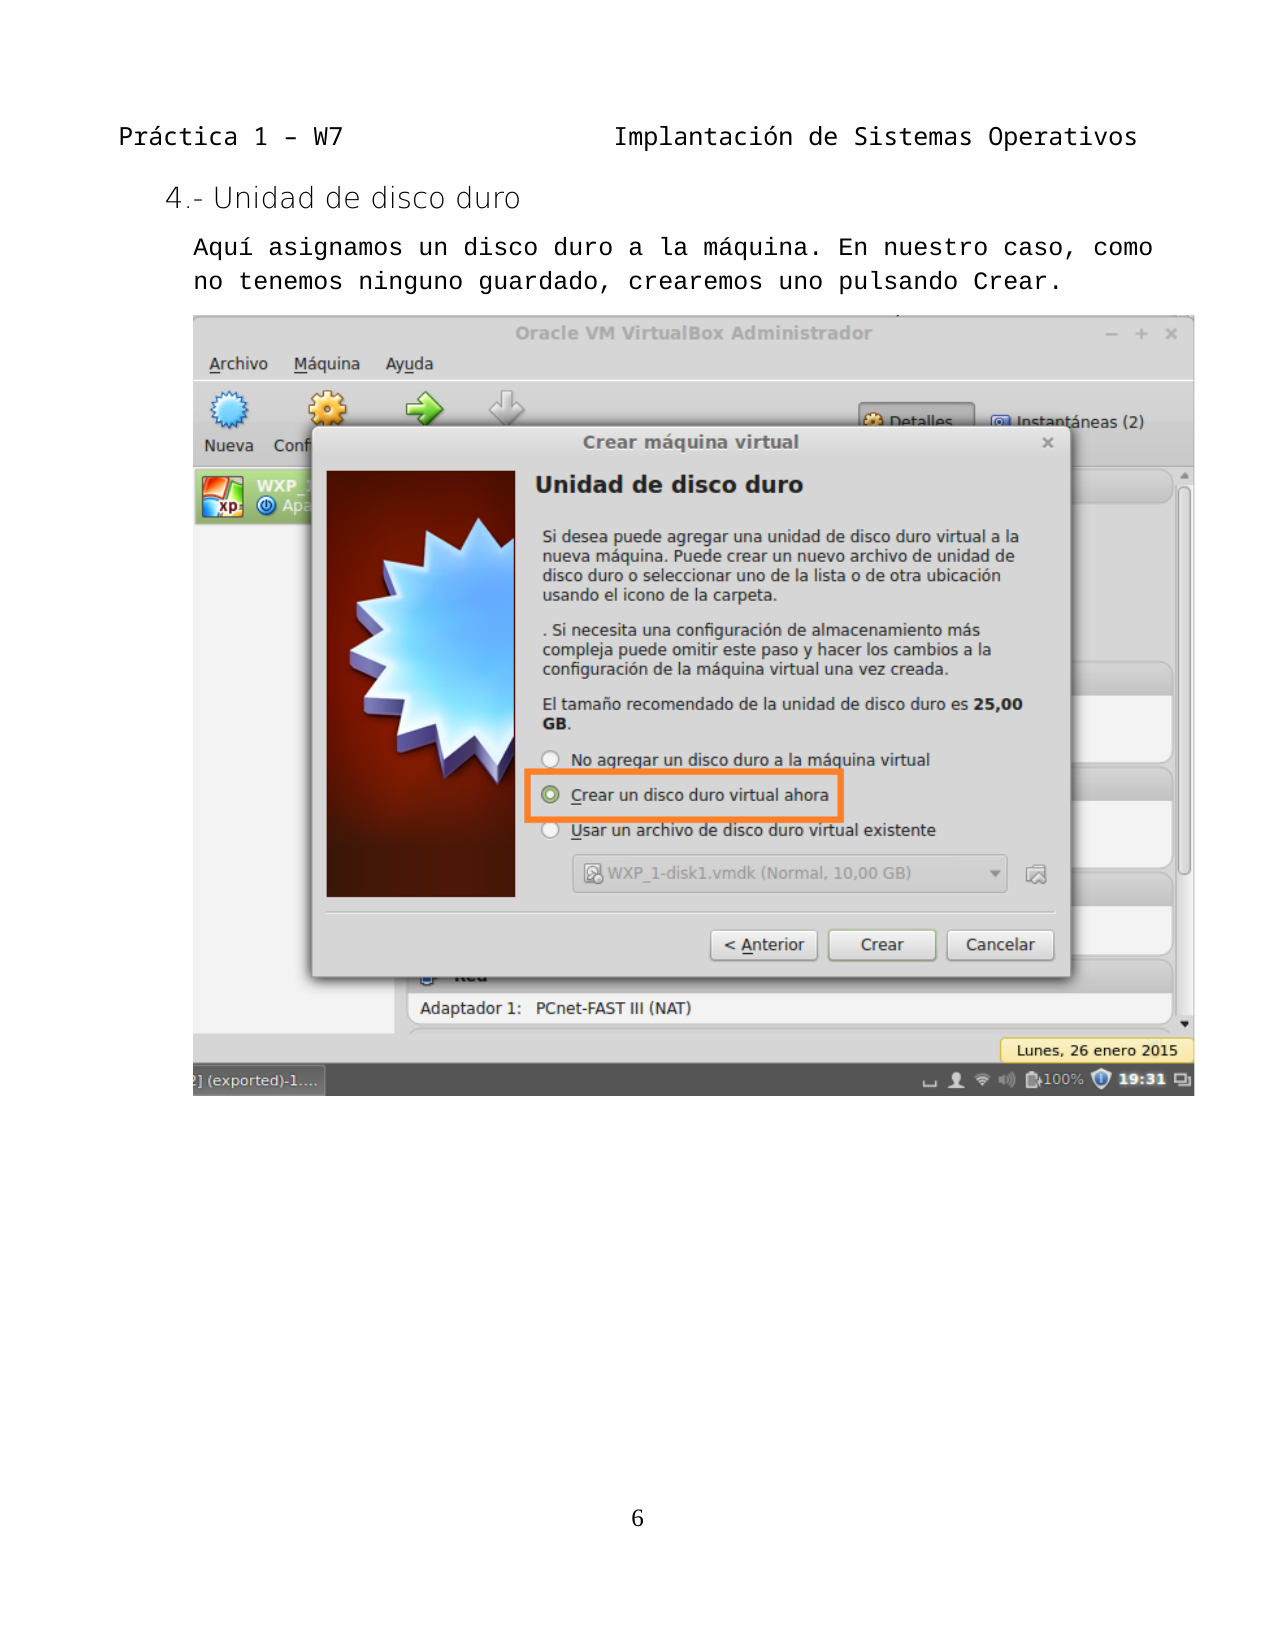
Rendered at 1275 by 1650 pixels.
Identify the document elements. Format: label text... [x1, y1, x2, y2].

picture [193, 315, 1195, 1096]
list Unidad de disco duro [156, 182, 1157, 216]
list Aquí asignamos un disco duro a la máquina. En nuestro caso, como no tenemos ninguno guardado, crearemos uno pulsando Crear. [156, 235, 1157, 297]
